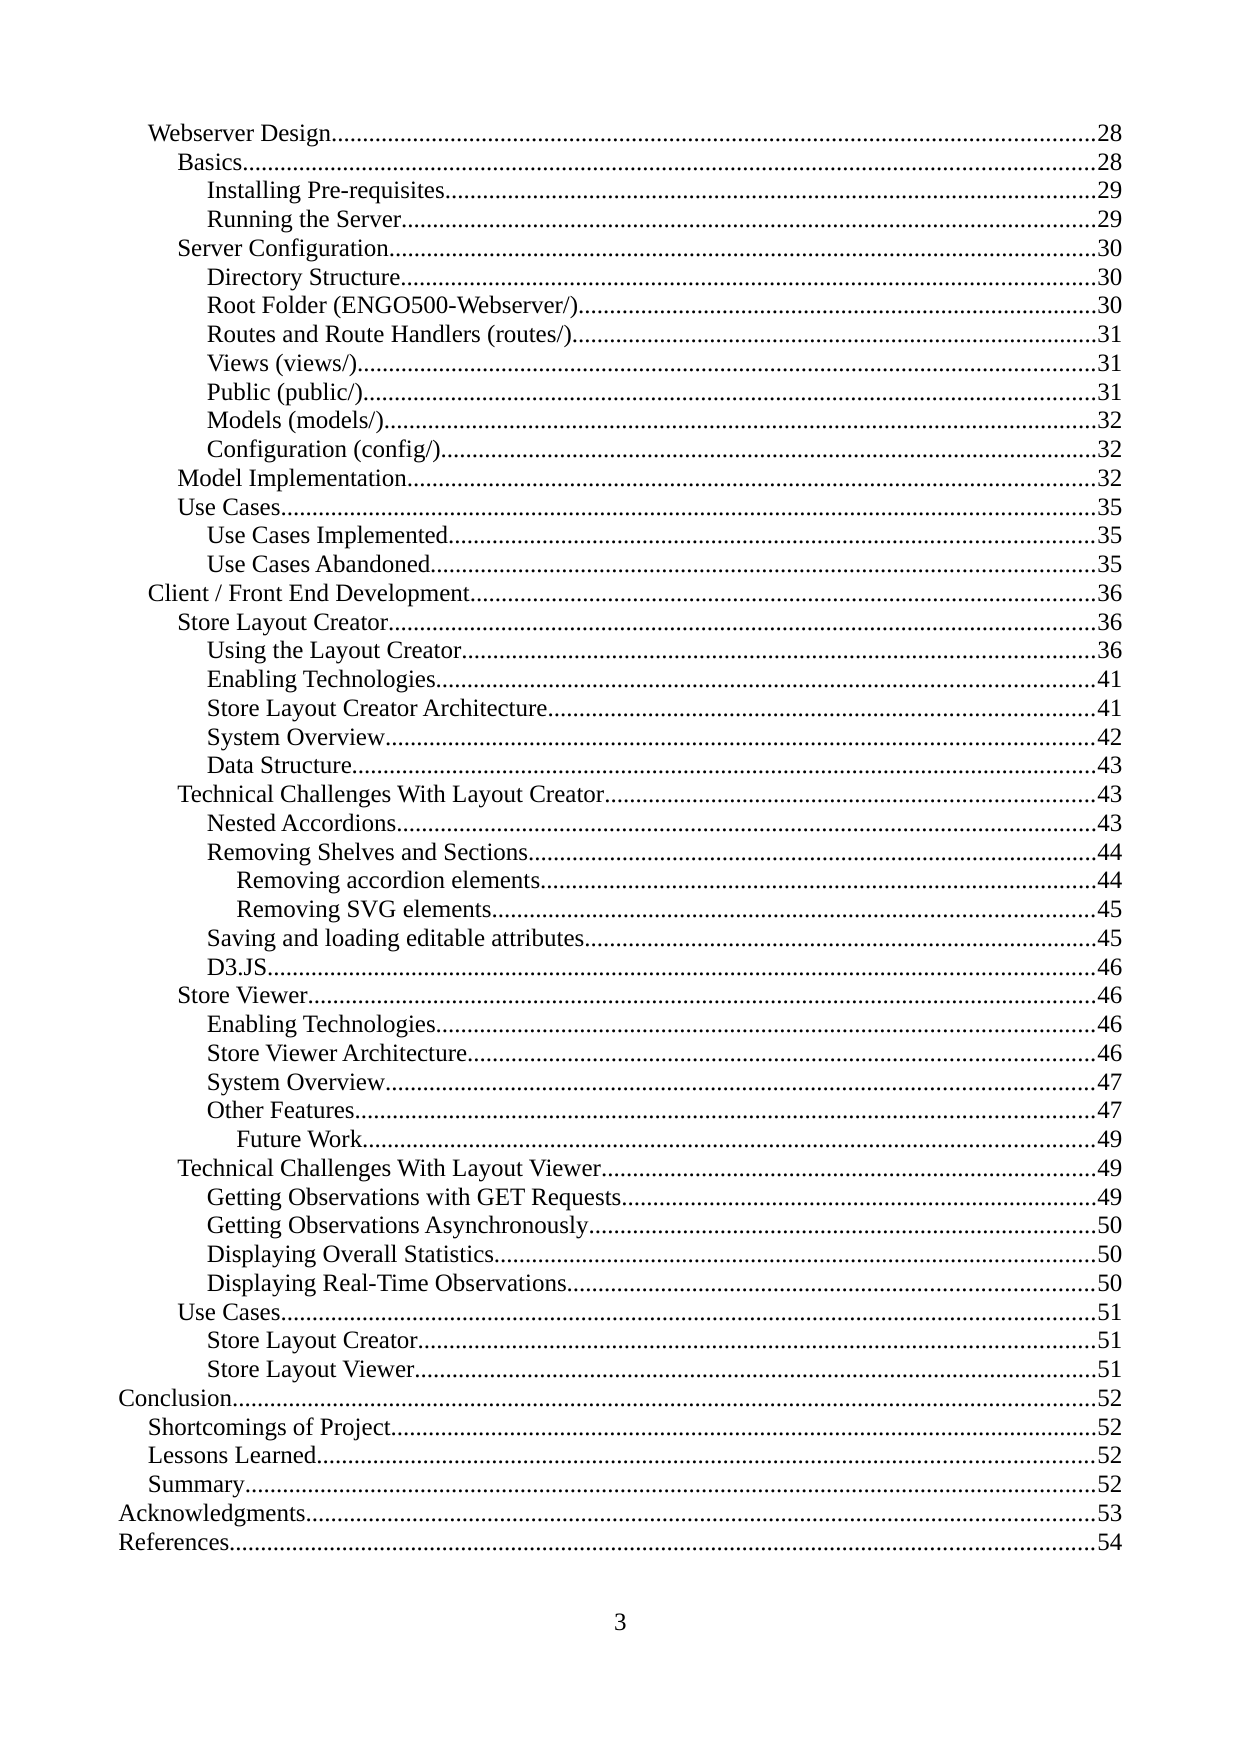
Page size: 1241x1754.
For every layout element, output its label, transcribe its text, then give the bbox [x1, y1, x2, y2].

text Summary 52 [148, 1469, 1122, 1498]
text Nested Accordions 43 [207, 808, 1122, 837]
text Other Features 47 [207, 1096, 1122, 1124]
text Displaying Real-Time Observations 50 [207, 1268, 1122, 1297]
text Shortcomings of Project 52 [148, 1412, 1122, 1441]
text Store Viewer Architecture 46 [207, 1038, 1122, 1067]
text Removing SVG elements 45 [236, 894, 1122, 923]
text Getting Observations with GET Requests 49 [207, 1182, 1122, 1211]
text D3.JS 46 [207, 952, 1122, 981]
text Enabling Technologies 41 [207, 664, 1122, 693]
text Server Configuration 30 [177, 233, 1122, 262]
text Use Cases 51 [177, 1297, 1122, 1326]
text Technical Challenges With Layout Viewer 49 [177, 1153, 1122, 1182]
text Using the Layout Creator 36 [207, 636, 1122, 664]
text Root Folder (ENGO500-Webserver/) 30 [207, 291, 1122, 319]
text Store Viewer 46 [177, 981, 1122, 1009]
text Acknowledgments 53 [118, 1498, 1122, 1527]
text Lessons Learned 52 [148, 1441, 1122, 1469]
text Public (public/) 31 [207, 377, 1122, 406]
text Store Layout Creator 51 [207, 1326, 1122, 1354]
text References 54 [118, 1527, 1122, 1556]
text Store Layout Creator 36 [177, 607, 1122, 636]
text Removing Shelves and Sections 44 [207, 837, 1122, 866]
text Technical Challenges With Layout Creator 43 [177, 779, 1122, 808]
text Basics 28 [177, 147, 1122, 176]
text Data Structure 43 [207, 751, 1122, 779]
text Client / Front End Development 36 [148, 578, 1122, 607]
text Models (models/) 32 [207, 406, 1122, 434]
text Store Layout Viewer 51 [207, 1354, 1122, 1383]
text Displaying Overall Statistics 50 [207, 1239, 1122, 1268]
text Views (views/) 31 [207, 348, 1122, 377]
text Directory Structure 30 [207, 262, 1122, 291]
text Saving and loading editable attributes 45 [207, 923, 1122, 952]
text Use Cases 35 [177, 492, 1122, 521]
text Removing accordion elements 44 [236, 866, 1122, 894]
text Routes and Route Handlers (routes/) 31 [207, 319, 1122, 348]
text Configuration (config/) 32 [207, 434, 1122, 463]
text System Overview 47 [207, 1067, 1122, 1096]
text Installing Pre-requisites 29 [207, 176, 1122, 204]
text Conclusion 52 [118, 1383, 1122, 1412]
text System Overview 42 [207, 722, 1122, 751]
text Running the Server 29 [207, 204, 1122, 233]
text Getting Observations Asynchronously 50 [207, 1211, 1122, 1239]
text Future Work 49 [236, 1124, 1122, 1153]
text Use Cases Abandoned 35 [207, 549, 1122, 578]
text Webserver Design 28 [148, 118, 1122, 147]
text Model Implementation 32 [177, 463, 1122, 492]
text Use Cases Implemented 35 [207, 521, 1122, 549]
text Enabling Technologies 46 [207, 1009, 1122, 1038]
text Store Layout Creator Architecture 41 [207, 693, 1122, 722]
